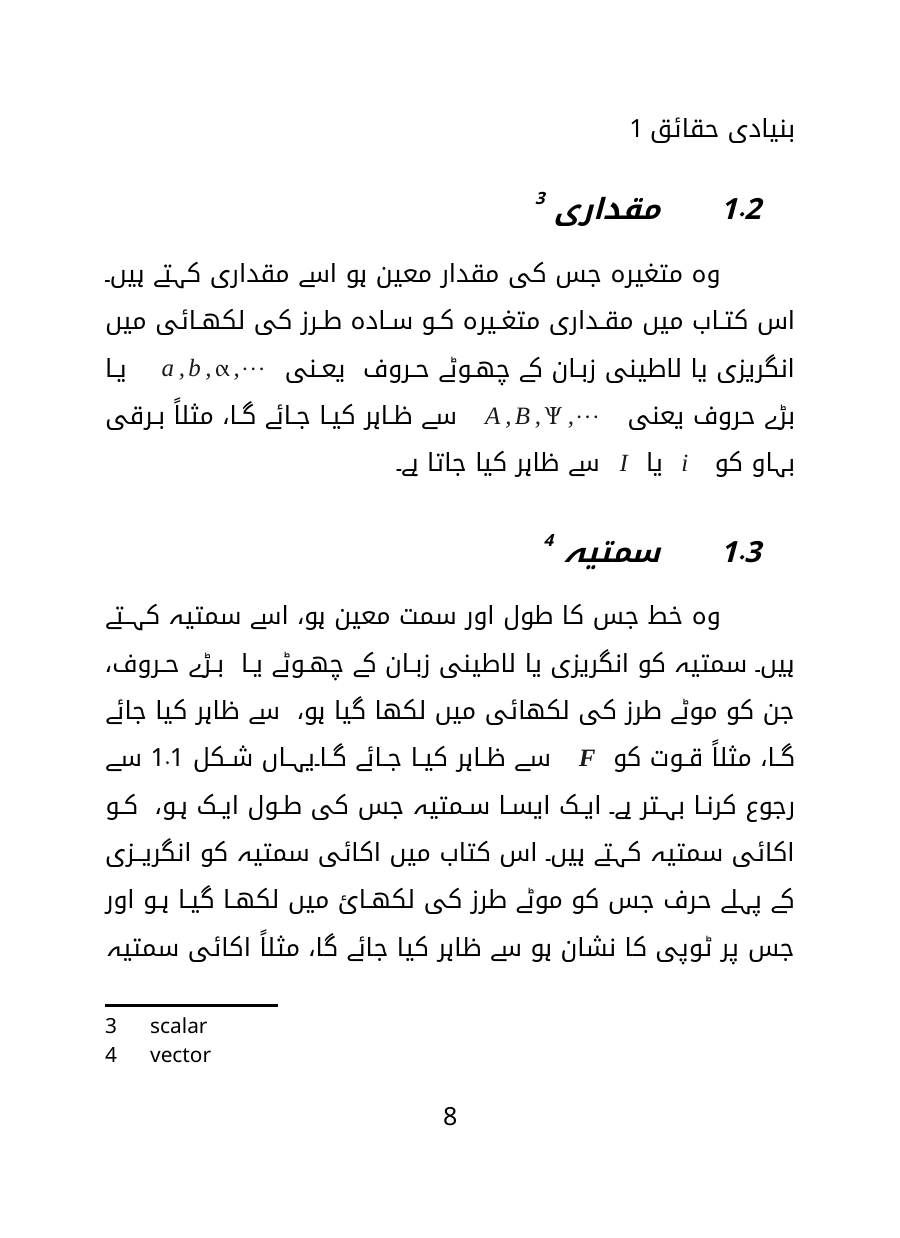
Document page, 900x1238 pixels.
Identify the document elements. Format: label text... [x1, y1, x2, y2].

subtitle سمتیہ [105, 525, 720, 580]
subtitle مقداری [105, 182, 720, 238]
text وہ متغیرہ جس کی مقدار معین ہو اسے مقداری کہتے ہیں۔ اس کتاب میں مقداری متغیرہ کو سادہ طرز کی لکھائی میں انگریزی یا لاطینی زبان کے چھوٹے حروف یعنی یا بڑے حروف یعنی سے ظاہر کیا جائے گا، مثلاً برقی بہاو کو یاسے ظاہر کیا جاتا ہے۔ [105, 250, 795, 487]
list vector [105, 1040, 795, 1068]
text وہ خط جس کا طول اور سمت معین ہو، اسے سمتیہ کہتے ہیں۔ سمتیہ کو انگریزی یا لاطینی زبان کے چھوٹے یا بڑے حروف، جن کو موٹے طرز کی لکھائی میں لکھا گیا ہو، سے ظاہر کیا جائے گا، مثلاً قوت کو سے ظاہر کیا جائے گا۔یہاں شکل 1.1 سے رجوع کرنا بہتر ہے۔ ایک ایسا سمتیہ جس کی طول ایک ہو، کو اکائی سمتیہ کہتے ہیں۔ اس کتاب میں اکائی سمتیہ کو انگریزی کے پہلے حرف جس کو موٹے طرز کی لکھائ میں لکھا گیا ہو اور جس پر ٹوپی کا نشان ہو سے ظاہر کیا جائے گا، مثلاً اکائی سمتیہخلاء کی تین عمودی سمتوں کو ظاہر کرتے ہیں۔میں، چوٹی لکھائی میں، اس بات کی یاد دہانی کراتا ہے کہ یہ سمتیہ خلاء کی سمت کو ظاہر کرتا ہے۔ اگر کسی سمتیہ کی طول اور اس کی سمت کو علیحدہ علیحدہ لکھنا ہو تو اس کے طول کو ظاہر کرنے کے لئے سادہ طرز کی لکھائ میں وہی حرف استعمال کیا جائے گا جو اس سمتیہ کو ظاہر کرنے کے لئے، موٹے طرز کی لکھائی میں، استعمال کیا گیا ہو۔ یعنی سمتیہکی طول کوسے ظاہر کیا جائے گا۔ شکل میں سمتیہ کی طول، چار کے برابر ہے۔ اگر کسی سمتیہ کی سمت میں ایک اکائی سمتیہ بنایا جائے تو یہ اکائی سمتیہ اس سمتیہ کی سمت کو ظاہر کرتا ہے۔جیسے پہلے ذکر ہوا ہے ایسے اکائی سمتیہ کو انگریزی کے پہلے حرف، جس کو موٹے طرز کی لکھائ میں لکھا گیا ہو اور جس پر ٹوپی کا نشان ہو، سے ظاہر کیا جائے گا یعنی سمتیہکی سمت کوسے ظاہر کیا جائے گا۔یہاں، چوٹی لکھائی میں ، اس بات کی یاد دہانی کراتا ہے کہ یہ اکائی سمتیہ کی سمت کو ظاہر کر رہا ہے۔ شکل میں چونکہ قوت دائیں جانب کو ہے لہٰذا اور برابر ہیں۔ [105, 592, 795, 972]
list scalar [105, 1012, 795, 1040]
